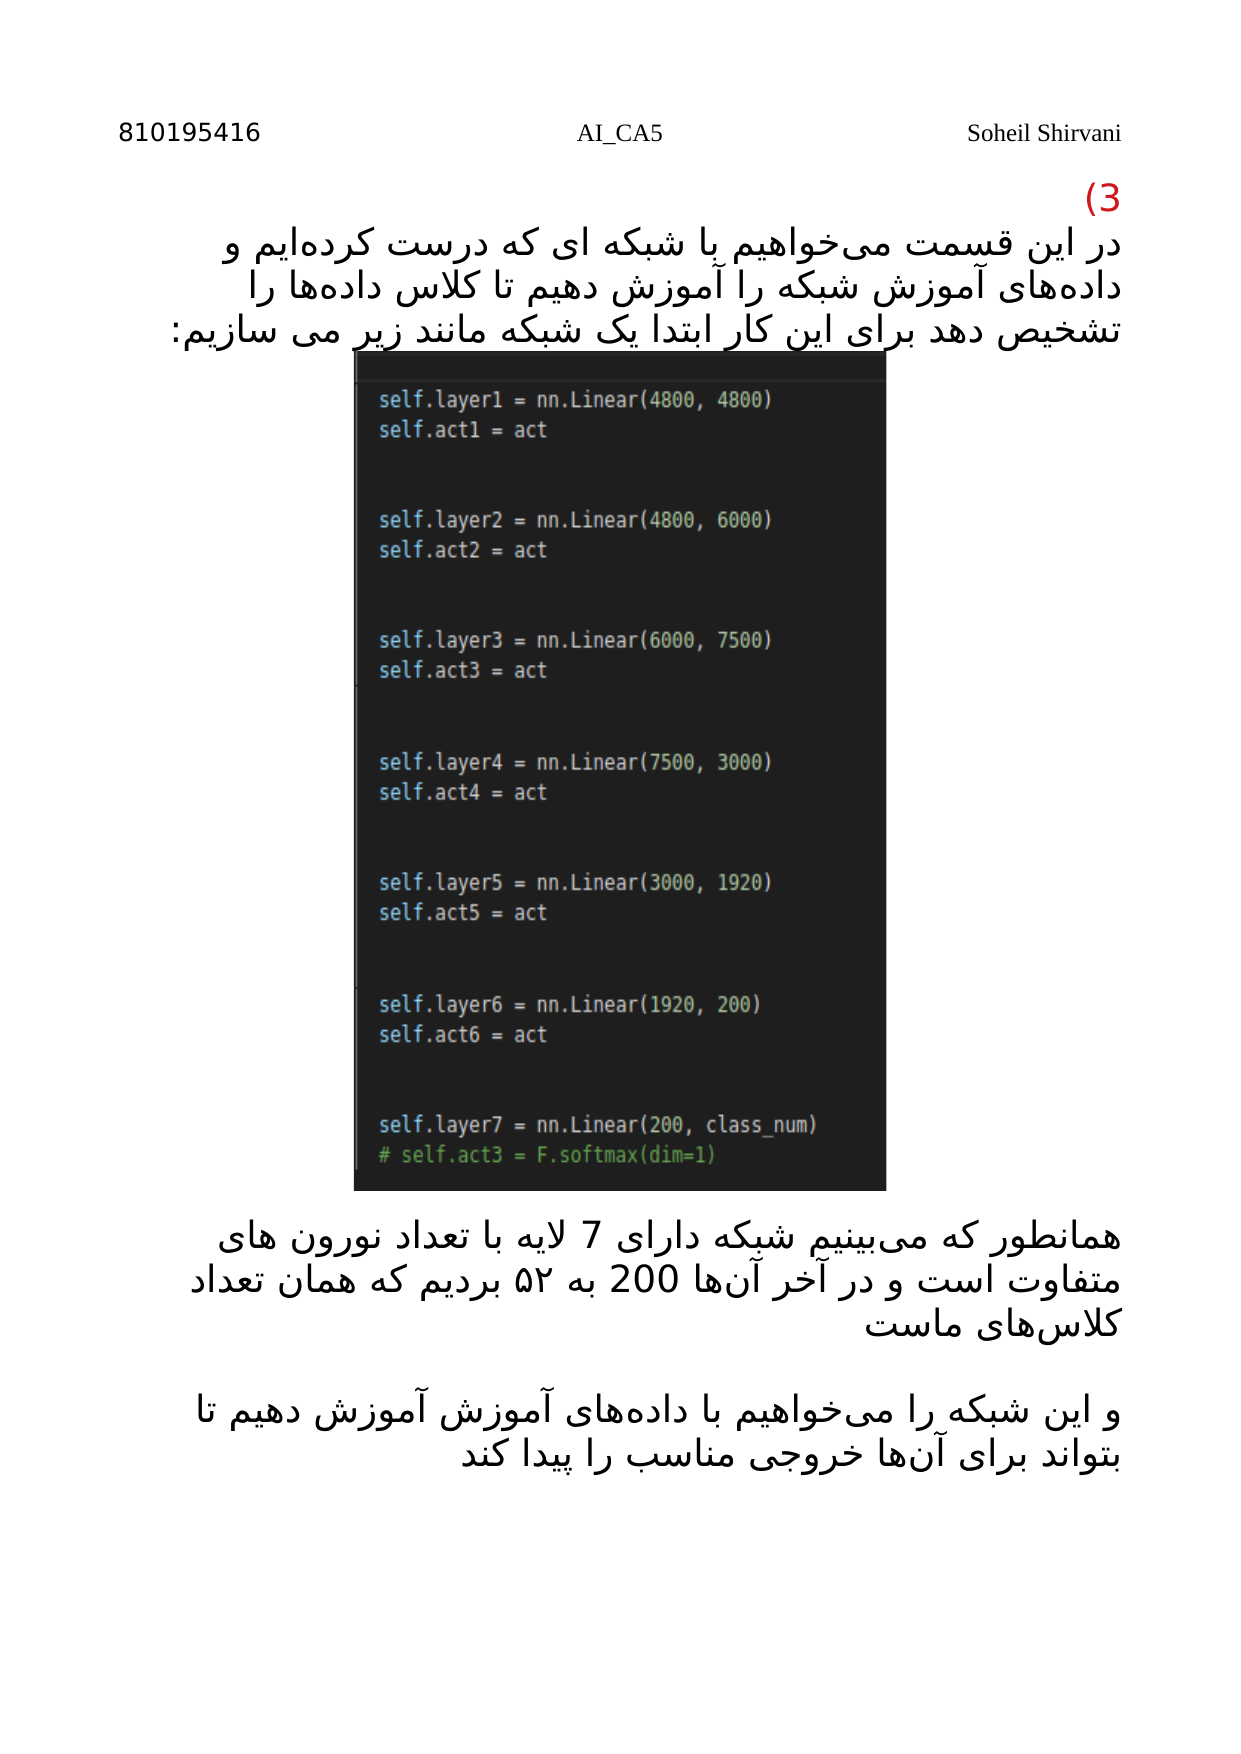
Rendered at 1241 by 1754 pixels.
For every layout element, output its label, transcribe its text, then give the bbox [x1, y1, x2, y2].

text 3) [118, 177, 1122, 221]
picture [353, 351, 887, 1191]
text در این قسمت می‌خواهیم با شبکه ای که درست کرده‌ایم و داده‌های آموزش شبکه را آموزش دهیم تا کلاس داده‌ها را تشخیص دهد برای این کار ابتدا یک شبکه مانند زیر می سازیم: [118, 221, 1122, 351]
text و این شبکه را می‌خواهیم با داده‌های آموزش آموزش دهیم تا بتواند برای آن‌ها خروجی مناسب را پیدا کند [118, 1388, 1122, 1475]
text همانطور که می‌بینیم شبکه دارای 7 لایه با تعداد نورون های متفاوت است و در آخر آن‌ها 200 به ۵۲ بردیم که همان تعداد کلاس‌های ماست [118, 1214, 1122, 1345]
